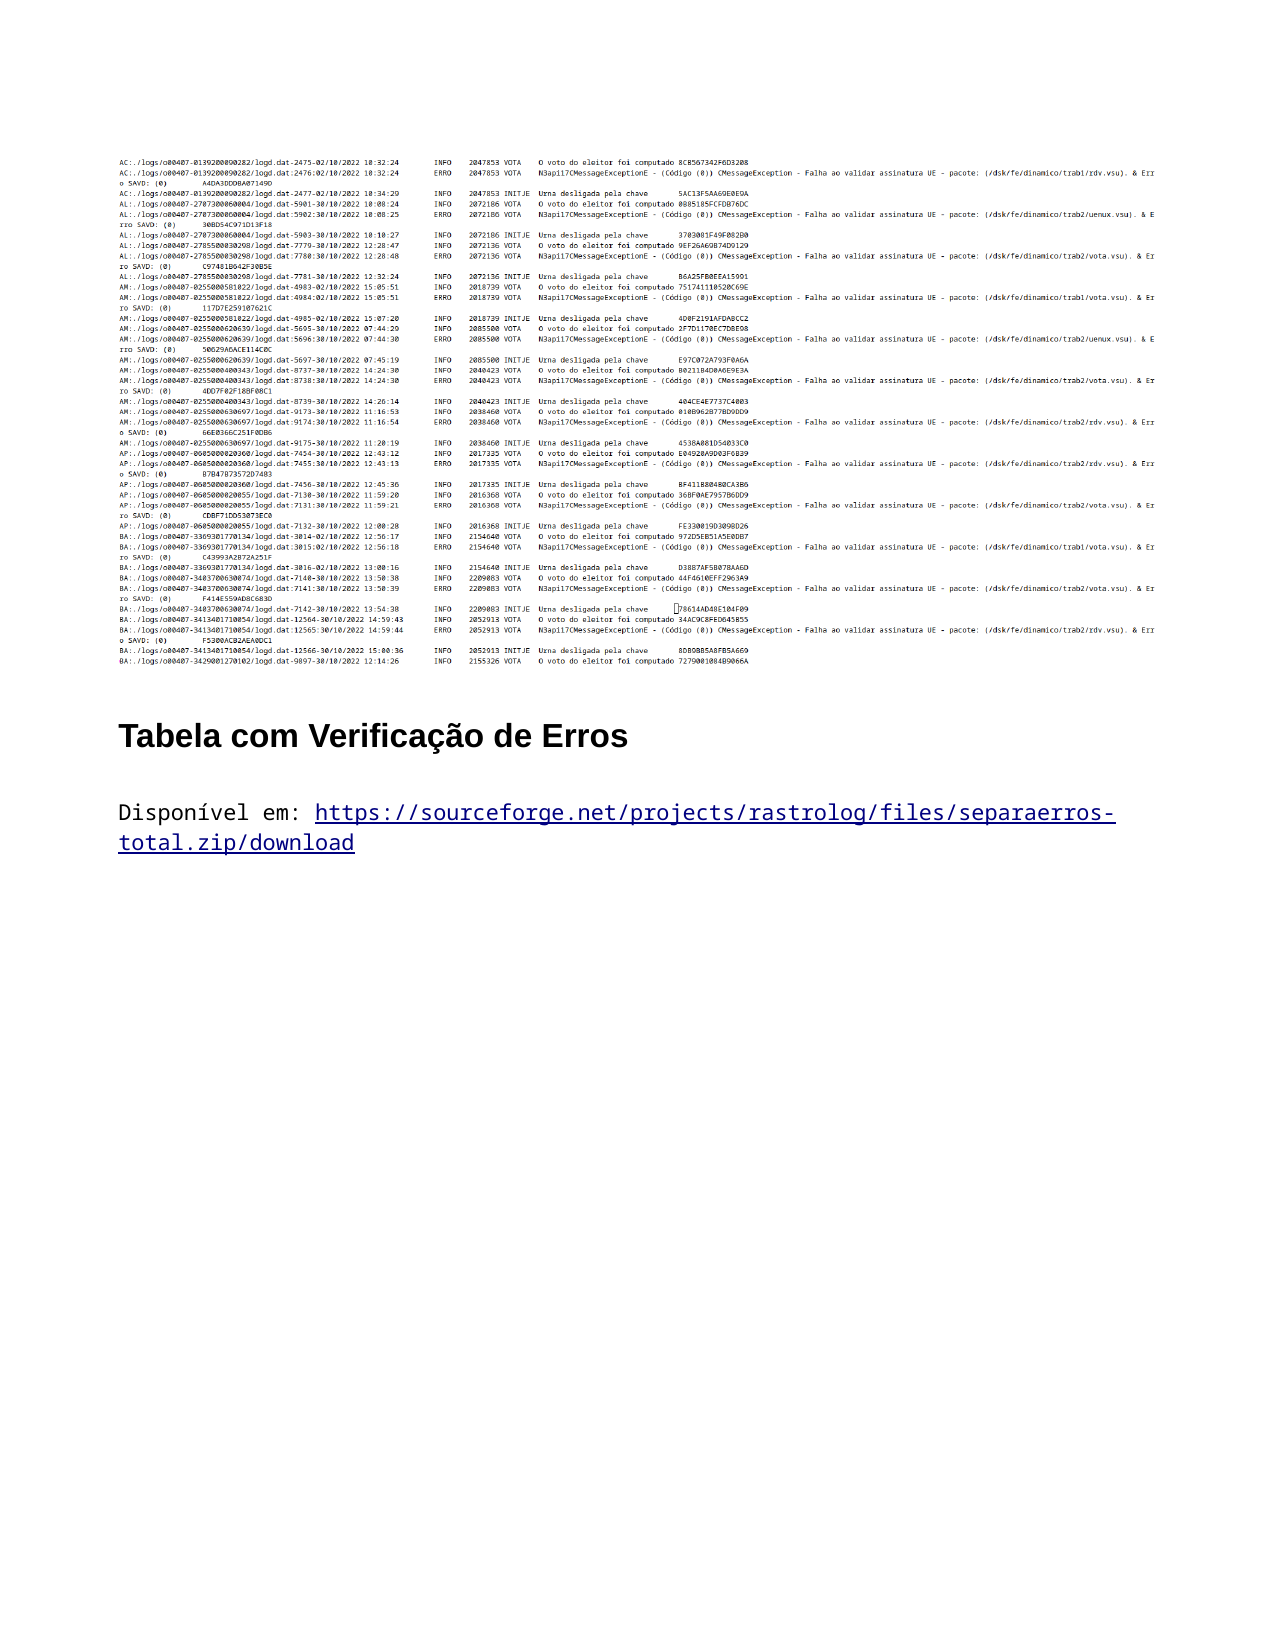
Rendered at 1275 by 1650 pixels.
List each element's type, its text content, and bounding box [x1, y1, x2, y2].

picture [118, 157, 1157, 666]
text Disponível em: https://sourceforge.net/projects/rastrolog/files/separaerros-total.zip/download [118, 797, 1157, 857]
subtitle Tabela com Verificação de Erros [118, 716, 1157, 755]
